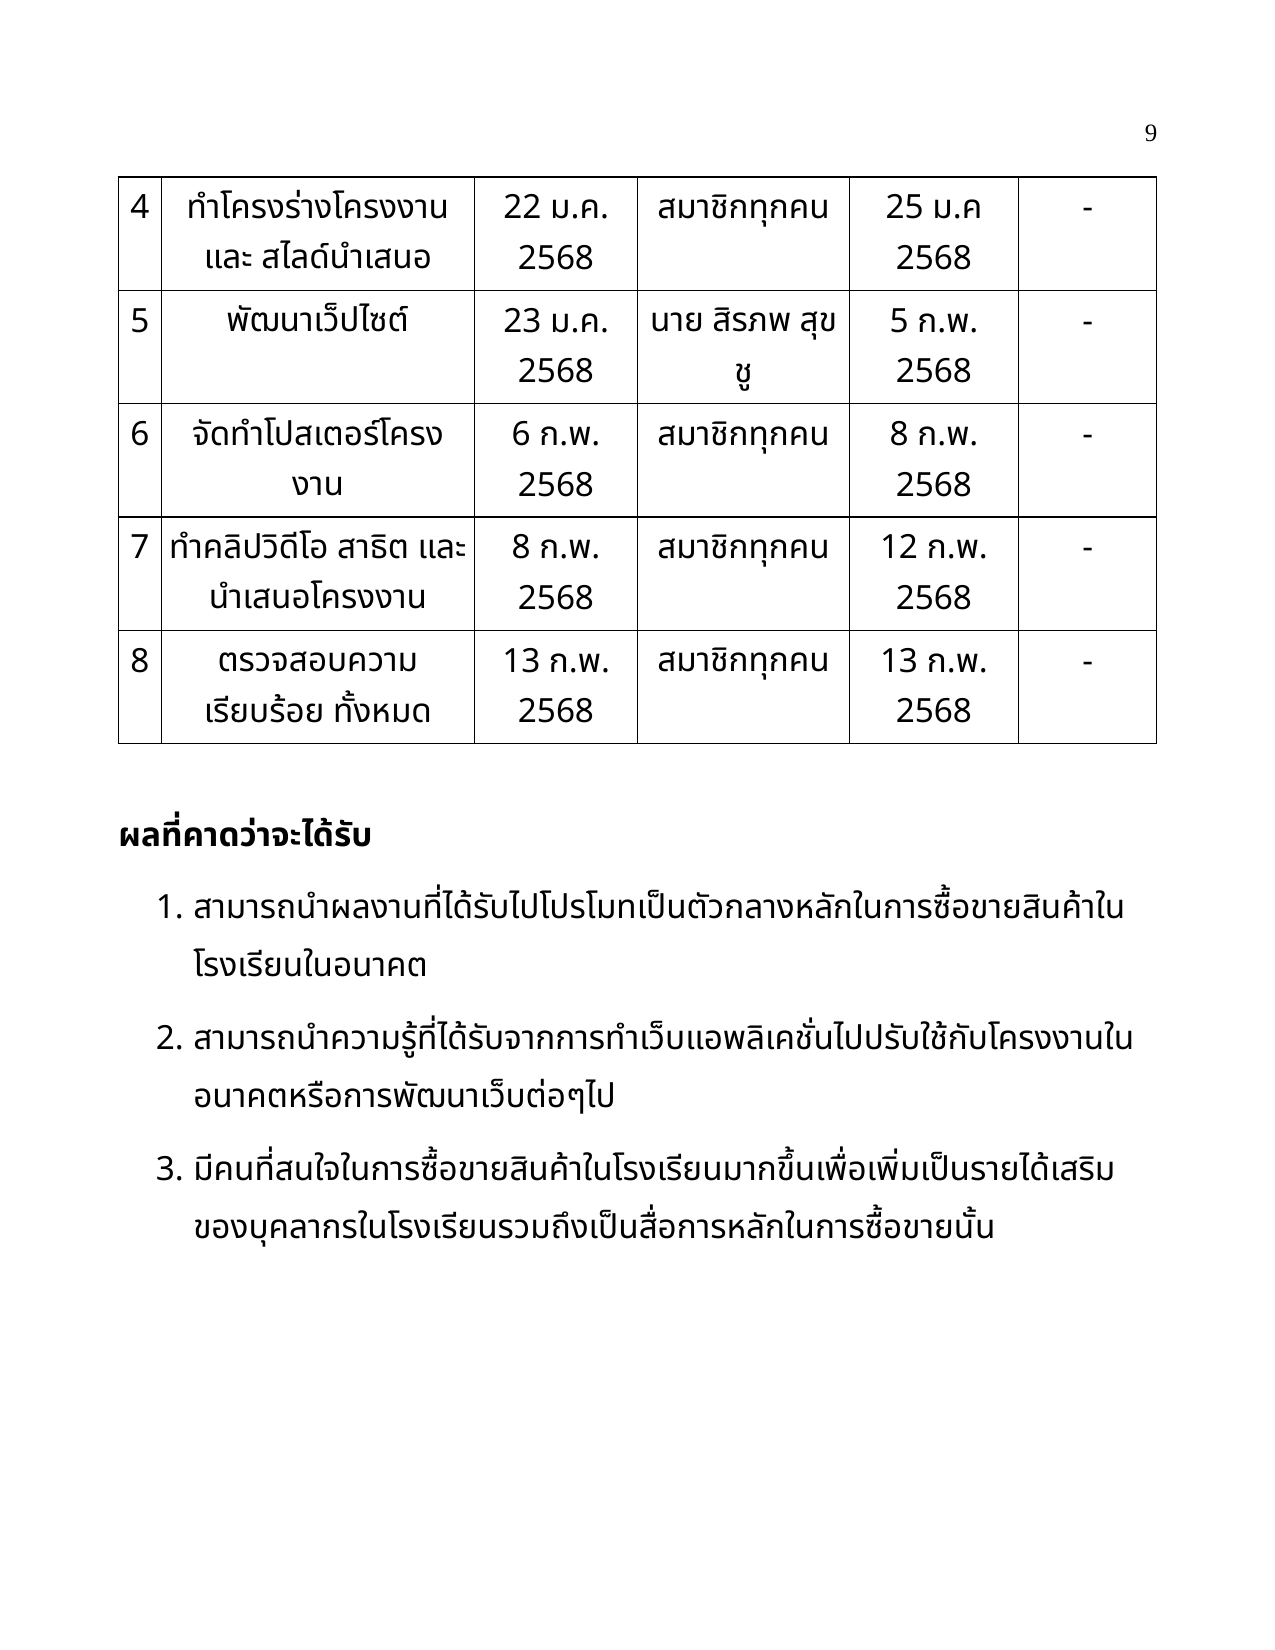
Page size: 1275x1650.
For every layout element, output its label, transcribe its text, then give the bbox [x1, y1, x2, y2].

table_cell - [1019, 178, 1156, 290]
table_cell สมาชิกทุกคน [638, 178, 849, 290]
table_cell 5 [119, 291, 161, 403]
table_cell 4 [119, 178, 161, 290]
table_cell สมาชิกทุกคน [638, 631, 849, 743]
table_cell ทำโครงร่างโครงงาน และ สไลด์นำเสนอ [162, 178, 474, 290]
table_cell 25 ม.ค 2568 [850, 178, 1018, 290]
table_cell 22 ม.ค. 2568 [475, 178, 637, 290]
table_cell พัฒนาเว็ปไซต์ [162, 291, 474, 403]
table_cell จัดทำโปสเตอร์โครงงาน [162, 404, 474, 516]
table_cell 8 ก.พ. 2568 [475, 518, 637, 630]
table_cell - [1019, 291, 1156, 403]
table_cell 6 ก.พ. 2568 [475, 404, 637, 516]
table_cell 8 ก.พ. 2568 [850, 404, 1018, 516]
table_cell ตรวจสอบความเรียบร้อย ทั้งหมด [162, 631, 474, 743]
table_cell 6 [119, 404, 161, 516]
table_cell - [1019, 518, 1156, 630]
table_cell สมาชิกทุกคน [638, 518, 849, 630]
table_cell - [1019, 404, 1156, 516]
list สามารถนำผลงานที่ได้รับไปโปรโมทเป็นตัวกลางหลักในการซื้อขายสินค้าในโรงเรียนในอนาคต [156, 883, 1157, 992]
table_cell 13 ก.พ. 2568 [850, 631, 1018, 743]
list สามารถนำความรู้ที่ได้รับจากการทำเว็บแอพลิเคชั่นไปปรับใช้กับโครงงานในอนาคตหรือการพัฒนาเว็บต่อๆไป [156, 1014, 1157, 1122]
table_cell ทำคลิปวิดีโอ สาธิต และ นำเสนอโครงงาน [162, 518, 474, 630]
table_cell 13 ก.พ. 2568 [475, 631, 637, 743]
table_cell 12 ก.พ. 2568 [850, 518, 1018, 630]
text ผลที่คาดว่าจะได้รับ [118, 811, 1157, 861]
table_cell สมาชิกทุกคน [638, 404, 849, 516]
table_cell 23 ม.ค. 2568 [475, 291, 637, 403]
table_cell นาย สิรภพ สุขชู [638, 291, 849, 403]
list มีคนที่สนใจในการซื้อขายสินค้าในโรงเรียนมากขึ้นเพื่อเพิ่มเป็นรายได้เสริมของบุคลากรในโรงเรียนรวมถึงเป็นสื่อการหลักในการซื้อขายนั้น [156, 1144, 1157, 1253]
table_cell 5 ก.พ. 2568 [850, 291, 1018, 403]
table_cell 8 [119, 631, 161, 743]
table_cell 7 [119, 518, 161, 630]
table_cell - [1019, 631, 1156, 743]
